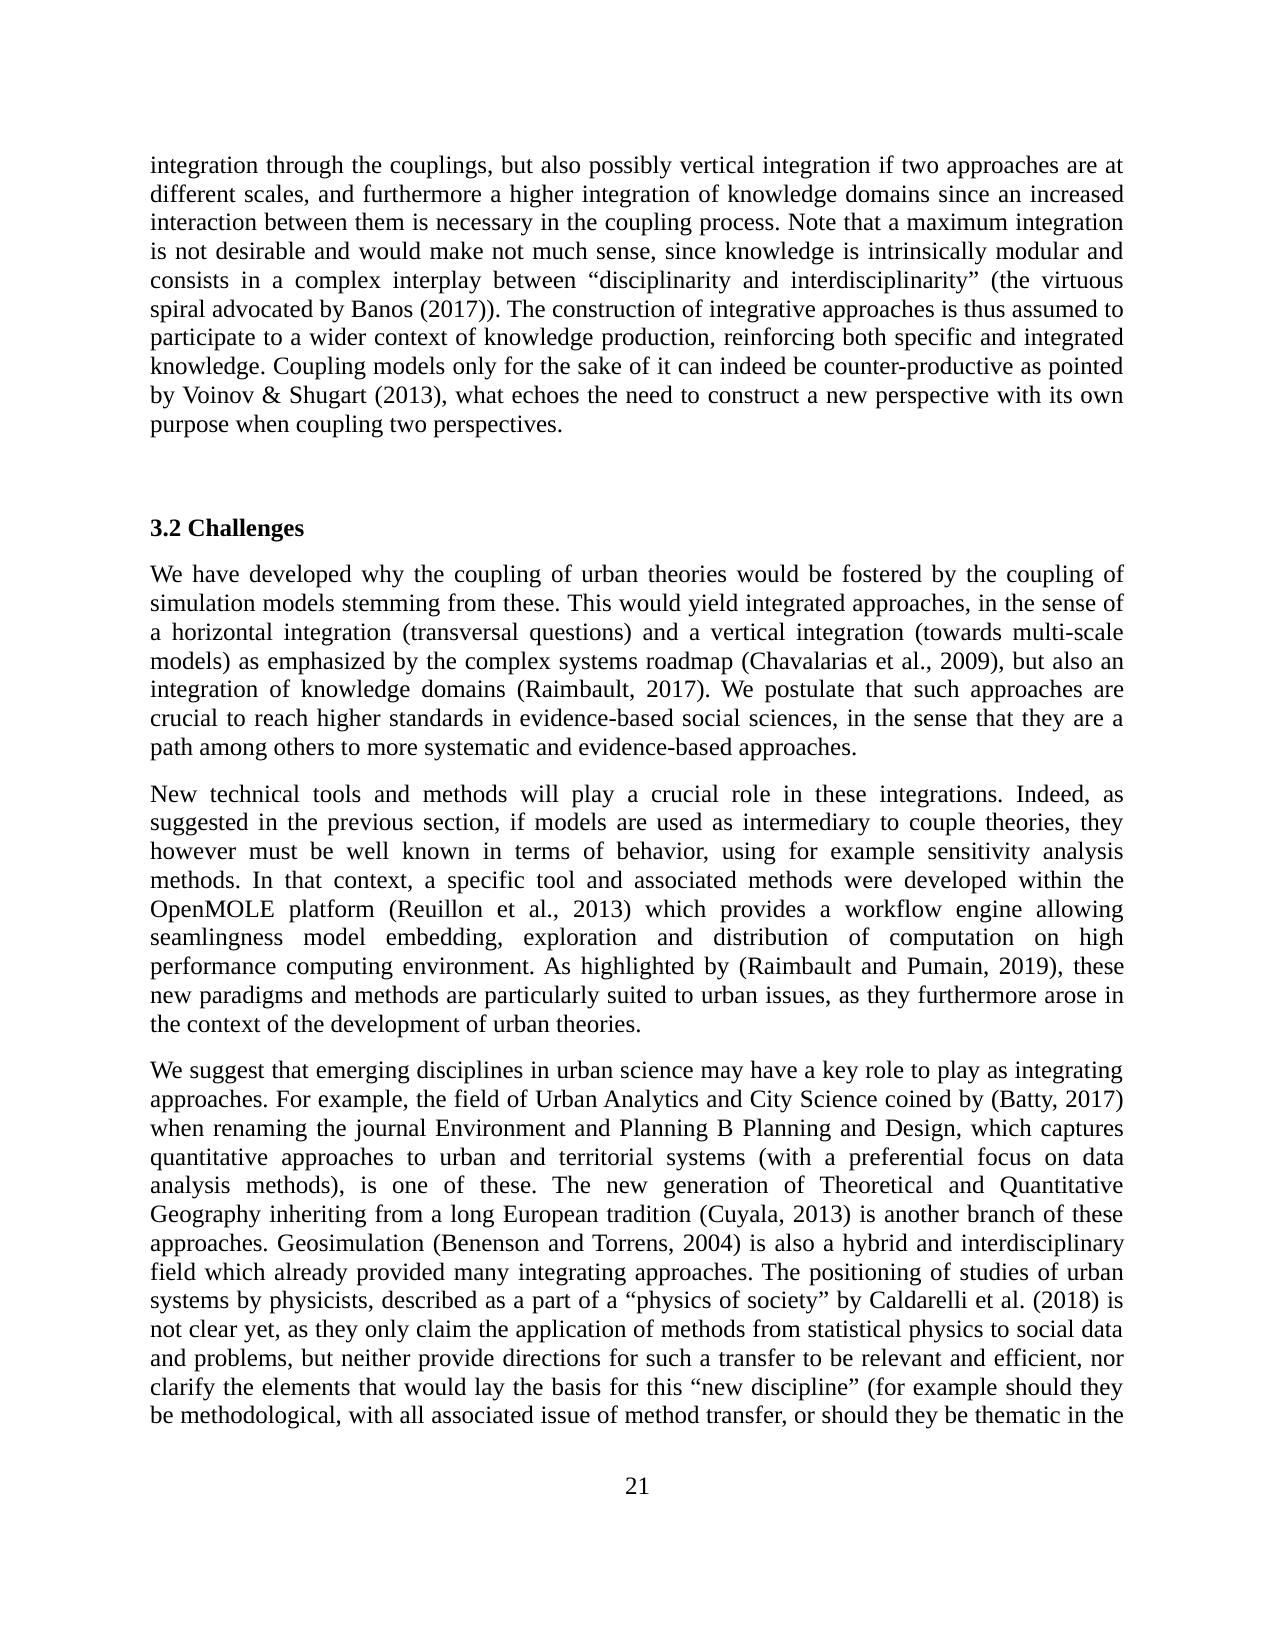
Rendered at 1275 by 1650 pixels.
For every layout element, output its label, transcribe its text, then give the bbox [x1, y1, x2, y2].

text New technical tools and methods will play a crucial role in these integrations. Indeed, as suggested in the previous section, if models are used as intermediary to couple theories, they however must be well known in terms of behavior, using for example sensitivity analysis methods. In that context, a specific tool and associated methods were developed within the OpenMOLE platform (Reuillon et al., 2013) which provides a workflow engine allowing seamlingness model embedding, exploration and distribution of computation on high performance computing environment. As highlighted by (Raimbault and Pumain, 2019), these new paradigms and methods are particularly suited to urban issues, as they furthermore arose in the context of the development of urban theories. [150, 779, 1125, 1037]
text We suggest that emerging disciplines in urban science may have a key role to play as integrating approaches. For example, the field of Urban Analytics and City Science coined by (Batty, 2017) when renaming the journal Environment and Planning B Planning and Design, which captures quantitative approaches to urban and territorial systems (with a preferential focus on data analysis methods), is one of these. The new generation of Theoretical and Quantitative Geography inheriting from a long European tradition (Cuyala, 2013) is another branch of these approaches. Geosimulation (Benenson and Torrens, 2004) is also a hybrid and interdisciplinary field which already provided many integrating approaches. The positioning of studies of urban systems by physicists, described as a part of a “physics of society” by Caldarelli et al. (2018) is not clear yet, as they only claim the application of methods from statistical physics to social data and problems, but neither provide directions for such a transfer to be relevant and efficient, nor clarify the elements that would lay the basis for this “new discipline” (for example should they be methodological, with all associated issue of method transfer, or should they be thematic in the [150, 1055, 1125, 1429]
list 3.2 Challenges [150, 455, 1125, 542]
text integration through the couplings, but also possibly vertical integration if two approaches are at different scales, and furthermore a higher integration of knowledge domains since an increased interaction between them is necessary in the coupling process. Note that a maximum integration is not desirable and would make not much sense, since knowledge is intrinsically modular and consists in a complex interplay between “disciplinarity and interdisciplinarity” (the virtuous spiral advocated by Banos (2017)). The construction of integrative approaches is thus assumed to participate to a wider context of knowledge production, reinforcing both specific and integrated knowledge. Coupling models only for the sake of it can indeed be counter-productive as pointed by Voinov & Shugart (2013), what echoes the need to construct a new perspective with its own purpose when coupling two perspectives. [150, 150, 1125, 437]
text We have developed why the coupling of urban theories would be fostered by the coupling of simulation models stemming from these. This would yield integrated approaches, in the sense of a horizontal integration (transversal questions) and a vertical integration (towards multi-scale models) as emphasized by the complex systems roadmap (Chavalarias et al., 2009), but also an integration of knowledge domains (Raimbault, 2017). We postulate that such approaches are crucial to reach higher standards in evidence-based social sciences, in the sense that they are a path among others to more systematic and evidence-based approaches. [150, 559, 1125, 761]
